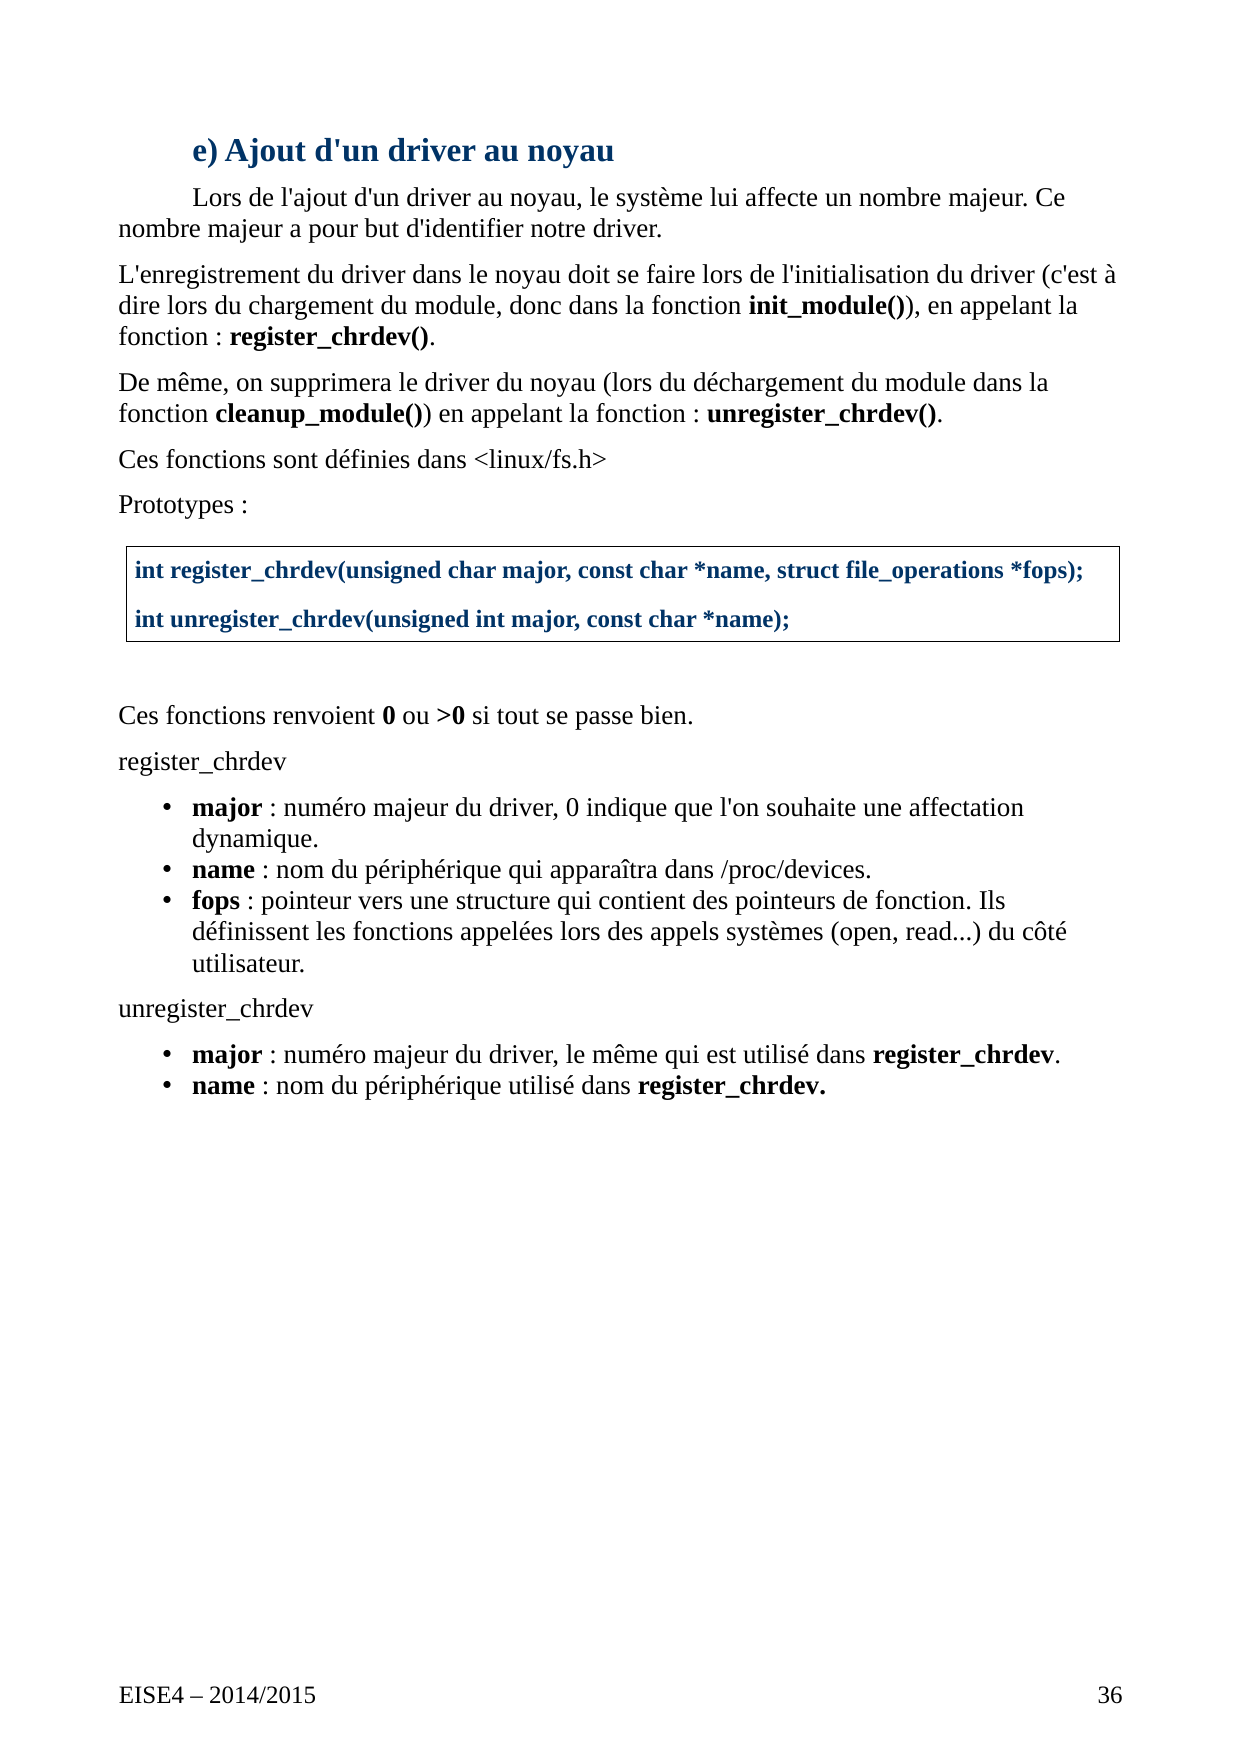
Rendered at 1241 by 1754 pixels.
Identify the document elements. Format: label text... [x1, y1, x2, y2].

text Ces fonctions sont définies dans <linux/fs.h> [118, 443, 1122, 474]
text L'enregistrement du driver dans le noyau doit se faire lors de l'initialisation du driver (c'est à dire lors du chargement du module, donc dans la fonction init_module()), en appelant la fonction : register_chrdev(). [118, 258, 1122, 351]
text unregister_chrdev [118, 992, 1122, 1023]
text De même, on supprimera le driver du noyau (lors du déchargement du module dans la fonction cleanup_module()) en appelant la fonction : unregister_chrdev(). [118, 366, 1122, 428]
text Lors de l'ajout d'un driver au noyau, le système lui affecte un nombre majeur. Ce nombre majeur a pour but d'identifier notre driver. [118, 181, 1122, 243]
list major : numéro majeur du driver, le même qui est utilisé dans register_chrdev. [162, 1038, 1122, 1069]
subtitle e) Ajout d'un driver au noyau [118, 130, 1122, 168]
list name : nom du périphérique qui apparaîtra dans /proc/devices. [162, 853, 1122, 884]
text int unregister_chrdev(unsigned int major, const char *name); [134, 604, 1110, 633]
list name : nom du périphérique utilisé dans register_chrdev. [162, 1069, 1122, 1101]
list fops : pointeur vers une structure qui contient des pointeurs de fonction. Ils définissent les fonctions appelées lors des appels systèmes (open, read...) du côté utilisateur. [162, 884, 1122, 978]
text Prototypes : [118, 488, 1122, 520]
text register_chrdev [118, 745, 1122, 776]
text int register_chrdev(unsigned char major, const char *name, struct file_operations *fops); [134, 555, 1110, 583]
list major : numéro majeur du driver, 0 indique que l'on souhaite une affectation dynamique. [162, 791, 1122, 853]
text Ces fonctions renvoient 0 ou >0 si tout se passe bien. [118, 699, 1122, 730]
